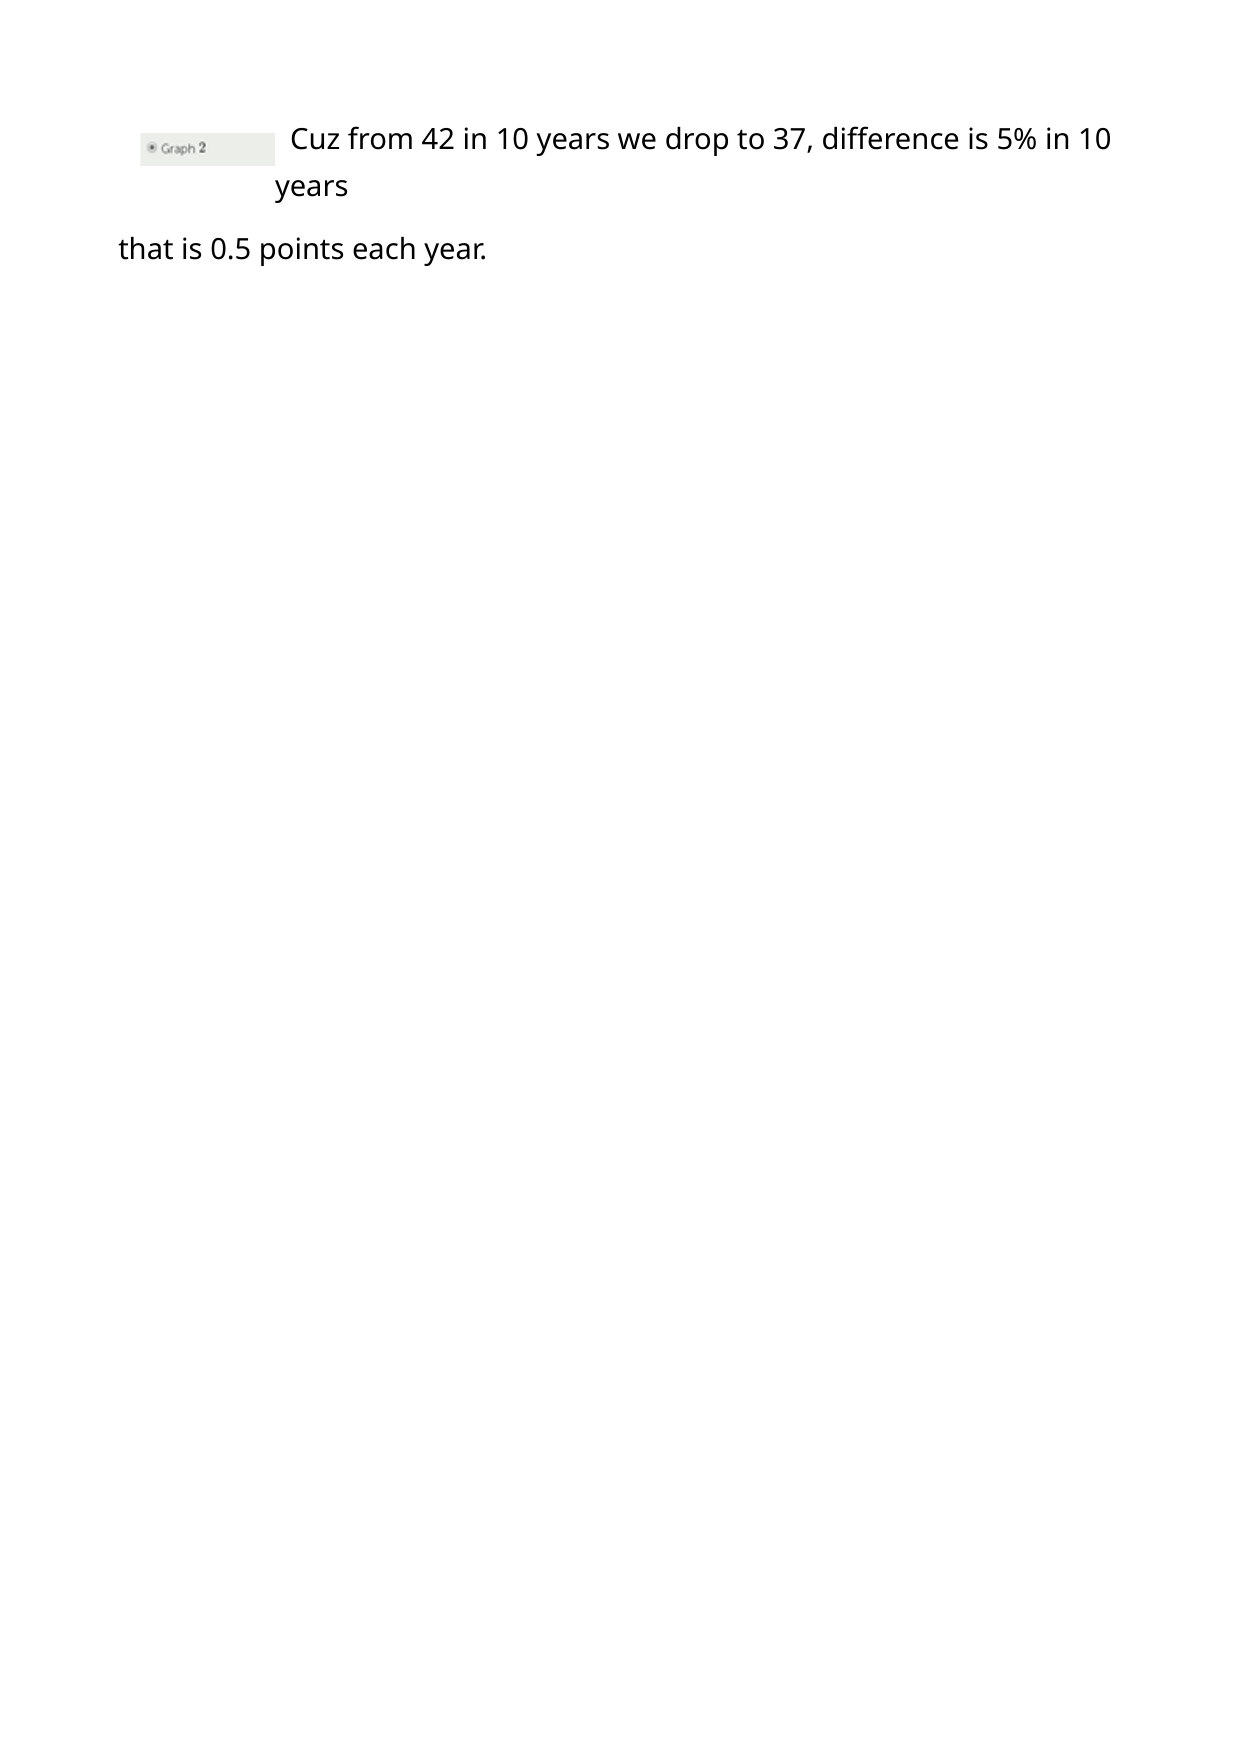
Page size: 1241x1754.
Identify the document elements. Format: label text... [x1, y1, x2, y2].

text Cuz from 42 in 10 years we drop to 37, difference is 5% in 10 years [118, 118, 1122, 205]
picture [140, 133, 275, 166]
text that is 0.5 points each year. [118, 228, 1122, 268]
